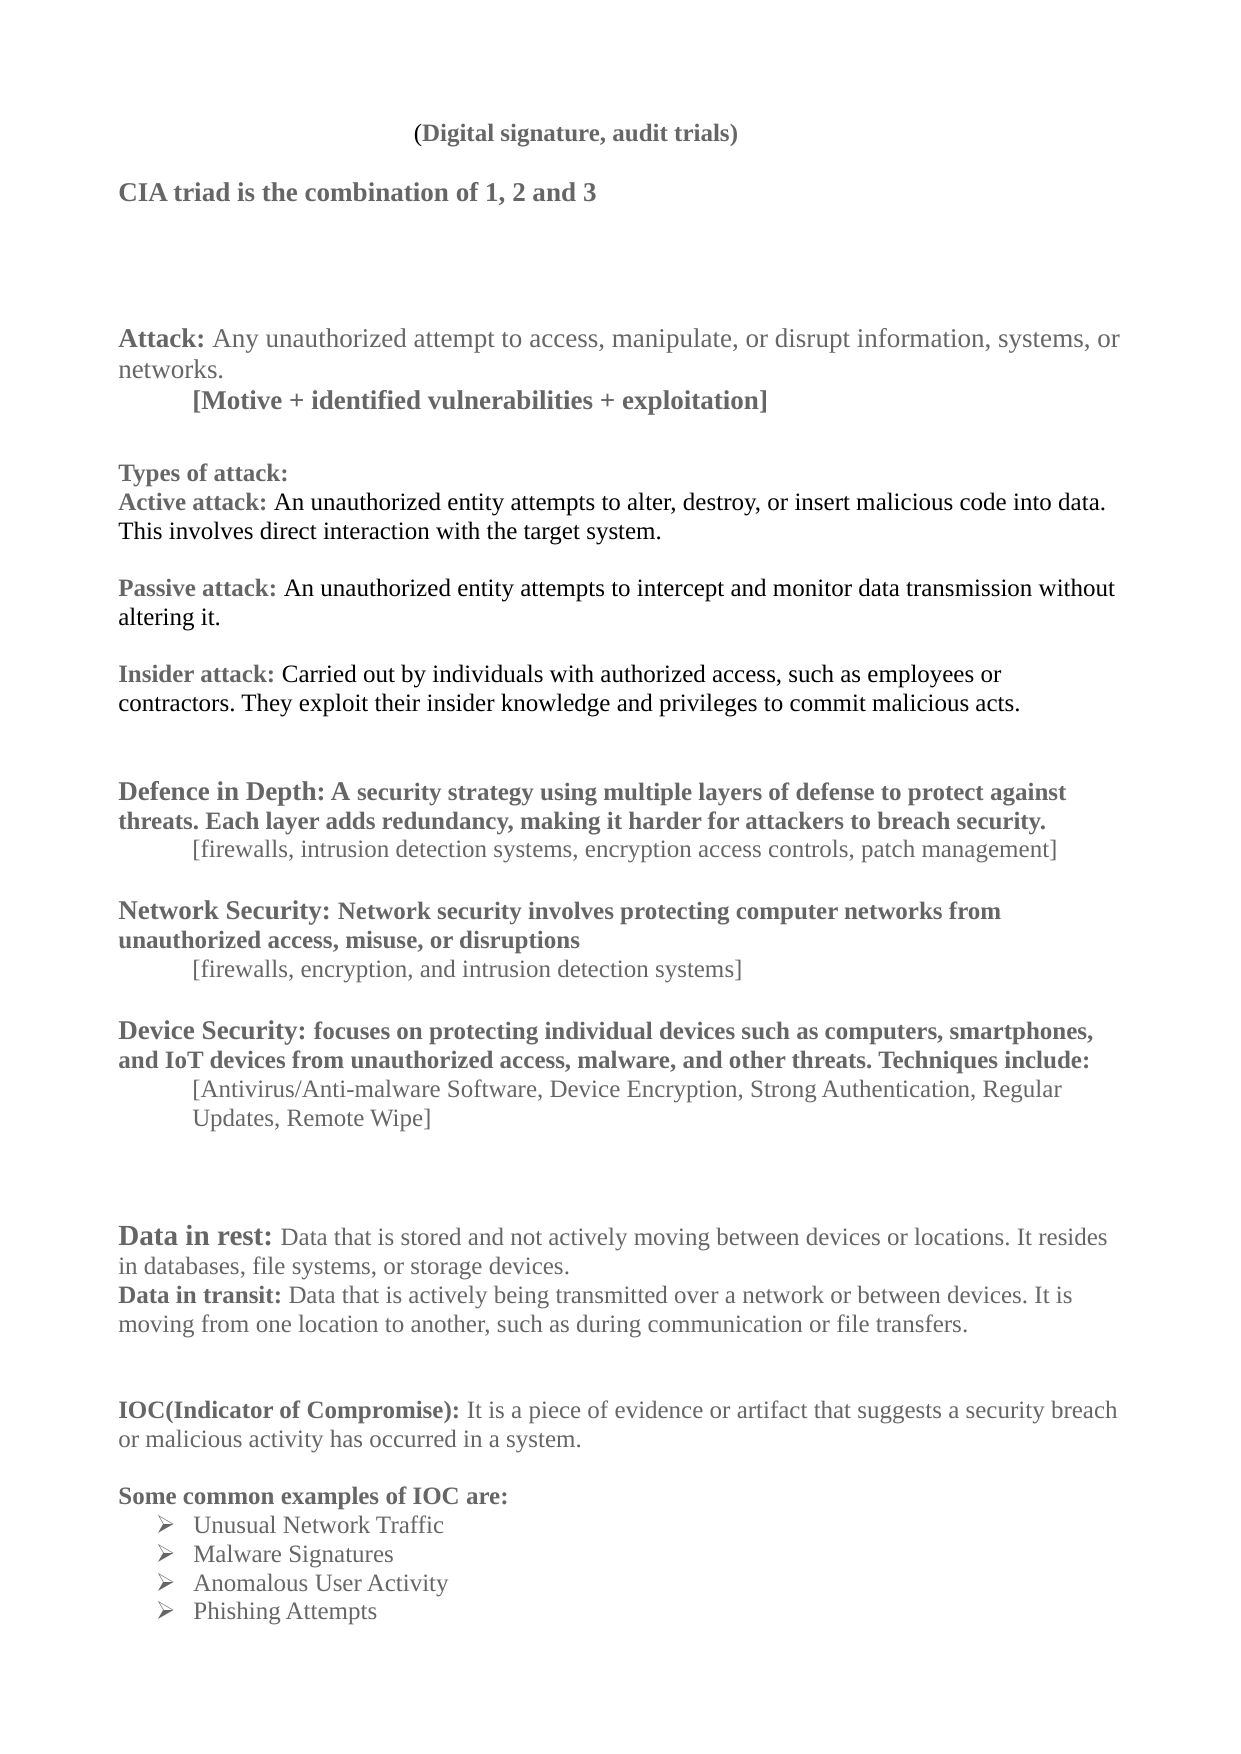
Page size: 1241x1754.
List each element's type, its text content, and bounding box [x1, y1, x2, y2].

text [firewalls, intrusion detection systems, encryption access controls, patch management] [118, 834, 1122, 863]
text Attack: Any unauthorized attempt to access, manipulate, or disrupt information, systems, or networks. [118, 322, 1122, 384]
text Types of attack: [118, 458, 1122, 487]
text Some common examples of IOC are: [118, 1481, 1122, 1510]
list Malware Signatures [156, 1539, 1122, 1568]
text IOC(Indicator of Compromise): It is a piece of evidence or artifact that suggests a security breach or malicious activity has occurred in a system. [118, 1395, 1122, 1453]
text Passive attack: An unauthorized entity attempts to intercept and monitor data transmission without altering it. [118, 573, 1122, 631]
text Network Security: Network security involves protecting computer networks from unauthorized access, misuse, or disruptions [118, 894, 1122, 954]
text Defence in Depth: A security strategy using multiple layers of defense to protect against threats. Each layer adds redundancy, making it harder for attackers to breach security. [118, 774, 1122, 834]
list Phishing Attempts [156, 1596, 1122, 1625]
text Insider attack: Carried out by individuals with authorized access, such as employees or contractors. They exploit their insider knowledge and privileges to commit malicious acts. [118, 659, 1122, 717]
text [Antivirus/Anti-malware Software, Device Encryption, Strong Authentication, Regular Updates, Remote Wipe] [118, 1074, 1122, 1132]
list Anomalous User Activity [156, 1568, 1122, 1596]
text Data in transit: Data that is actively being transmitted over a network or between devices. It is moving from one location to another, such as during communication or file transfers. [118, 1280, 1122, 1338]
text [Motive + identified vulnerabilities + exploitation] [118, 384, 1122, 415]
text [firewalls, encryption, and intrusion detection systems] [118, 954, 1122, 983]
text Device Security: focuses on protecting individual devices such as computers, smartphones, and IoT devices from unauthorized access, malware, and other threats. Techniques include: [118, 1014, 1122, 1074]
text Active attack: An unauthorized entity attempts to alter, destroy, or insert malicious code into data. This involves direct interaction with the target system. [118, 487, 1122, 544]
text (Digital signature, audit trials) [118, 118, 1122, 147]
list Unusual Network Traffic [156, 1510, 1122, 1539]
text Data in rest: Data that is stored and not actively moving between devices or locations. It resides in databases, file systems, or storage devices. [118, 1218, 1122, 1280]
text CIA triad is the combination of 1, 2 and 3 [118, 176, 1122, 207]
